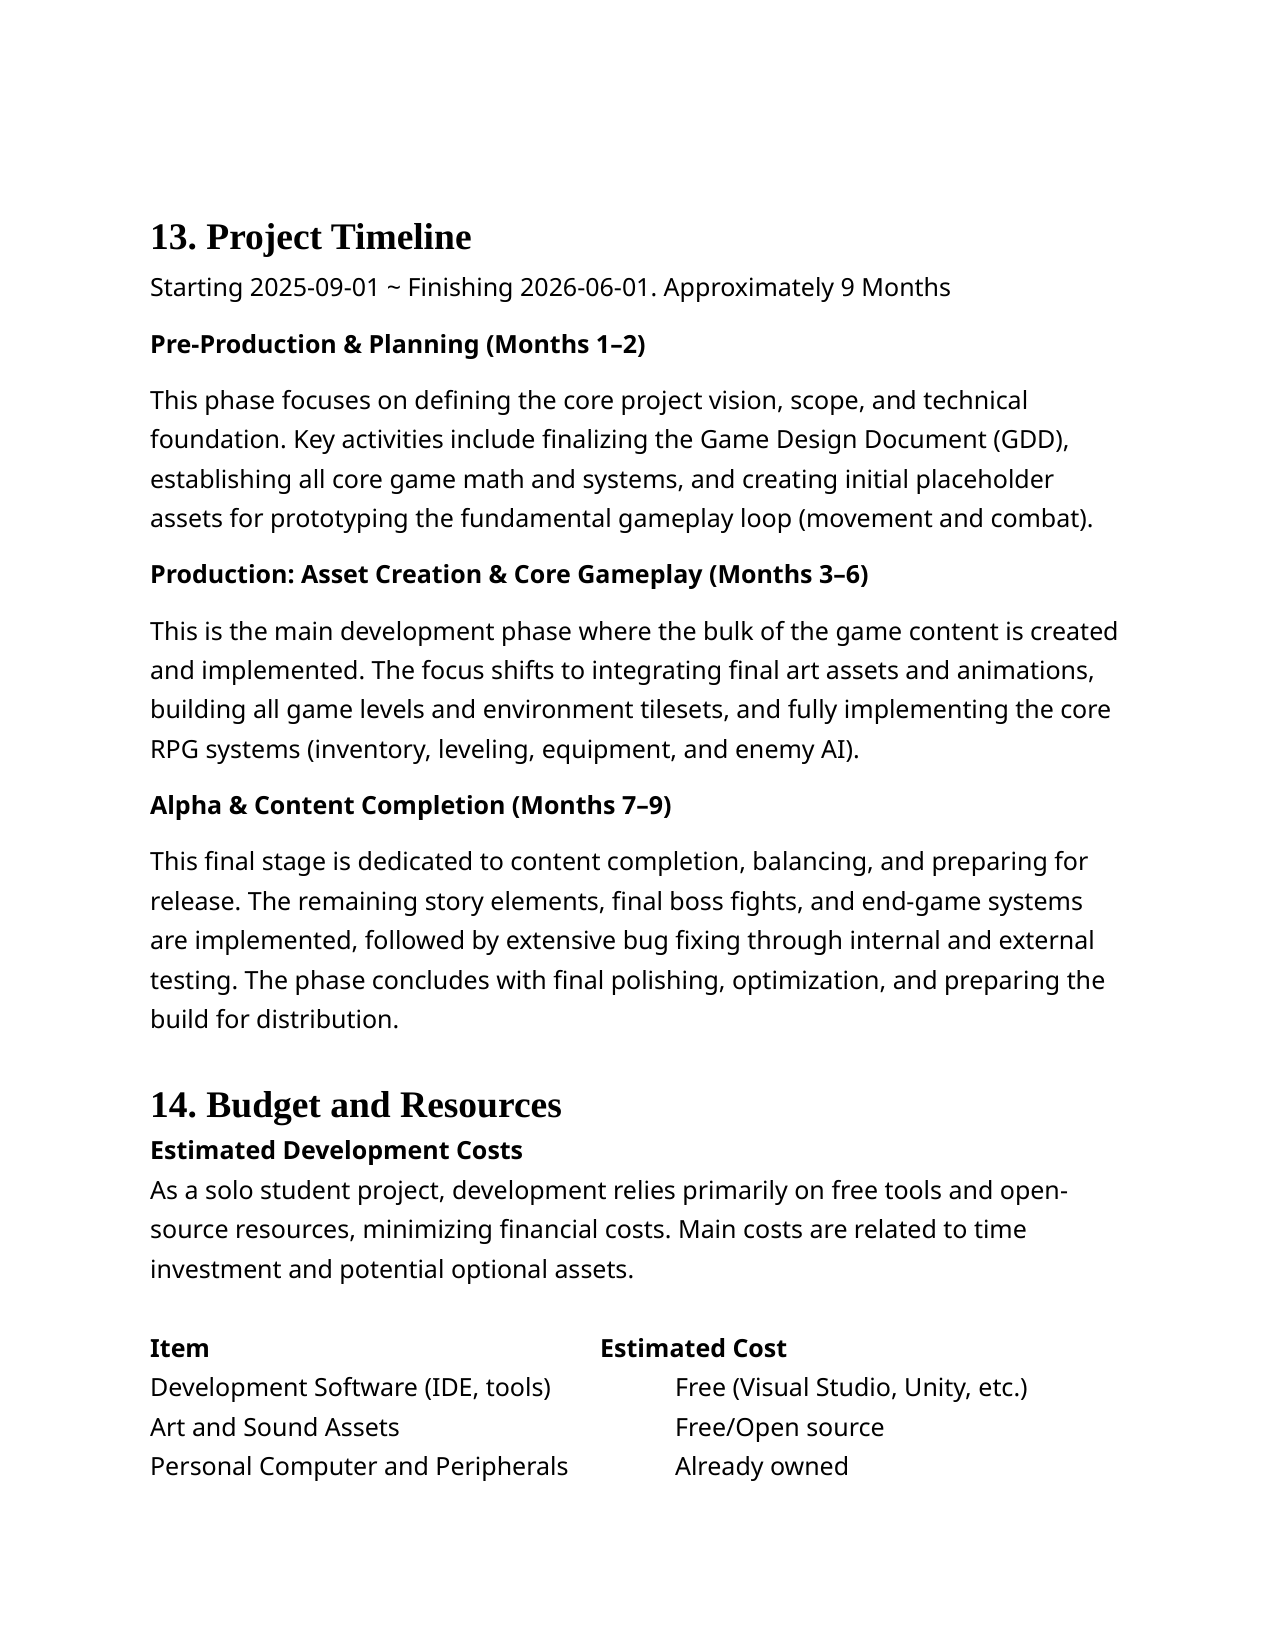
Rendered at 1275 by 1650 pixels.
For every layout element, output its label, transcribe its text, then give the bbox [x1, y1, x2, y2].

text This is the main development phase where the bulk of the game content is created and implemented. The focus shifts to integrating final art assets and animations, building all game levels and environment tilesets, and fully implementing the core RPG systems (inventory, leveling, equipment, and enemy AI). [150, 613, 1125, 766]
subtitle Pre-Production & Planning (Months 1–2) [150, 326, 1125, 360]
text This final stage is dedicated to content completion, balancing, and preparing for release. The remaining story elements, final boss fights, and end-game systems are implemented, followed by extensive bug fixing through internal and external testing. The phase concludes with final polishing, optimization, and preparing the build for distribution. [150, 844, 1125, 1036]
text Art and Sound Assets Free/Open source [150, 1409, 1125, 1443]
subtitle Production: Asset Creation & Core Gameplay (Months 3–6) [150, 557, 1125, 591]
text This phase focuses on defining the core project vision, scope, and technical foundation. Key activities include finalizing the Game Design Document (GDD), establishing all core game math and systems, and creating initial placeholder assets for prototyping the fundamental gameplay loop (movement and combat). [150, 382, 1125, 535]
text Development Software (IDE, tools) Free (Visual Studio, Unity, etc.) [150, 1370, 1125, 1404]
text Starting 2025-09-01 ~ Finishing 2026-06-01. Approximately 9 Months [150, 270, 1125, 304]
text Item Estimated Cost [150, 1330, 1125, 1364]
text Estimated Development Costs [150, 1133, 1125, 1167]
text Personal Computer and Peripherals Already owned [150, 1449, 1125, 1483]
subtitle 14. Budget and Resources [150, 1083, 1125, 1126]
text As a solo student project, development relies primarily on free tools and open-source resources, minimizing financial costs. Main costs are related to time investment and potential optional assets. [150, 1172, 1125, 1285]
subtitle Alpha & Content Completion (Months 7–9) [150, 788, 1125, 822]
subtitle 13. Project Timeline [150, 214, 1125, 258]
